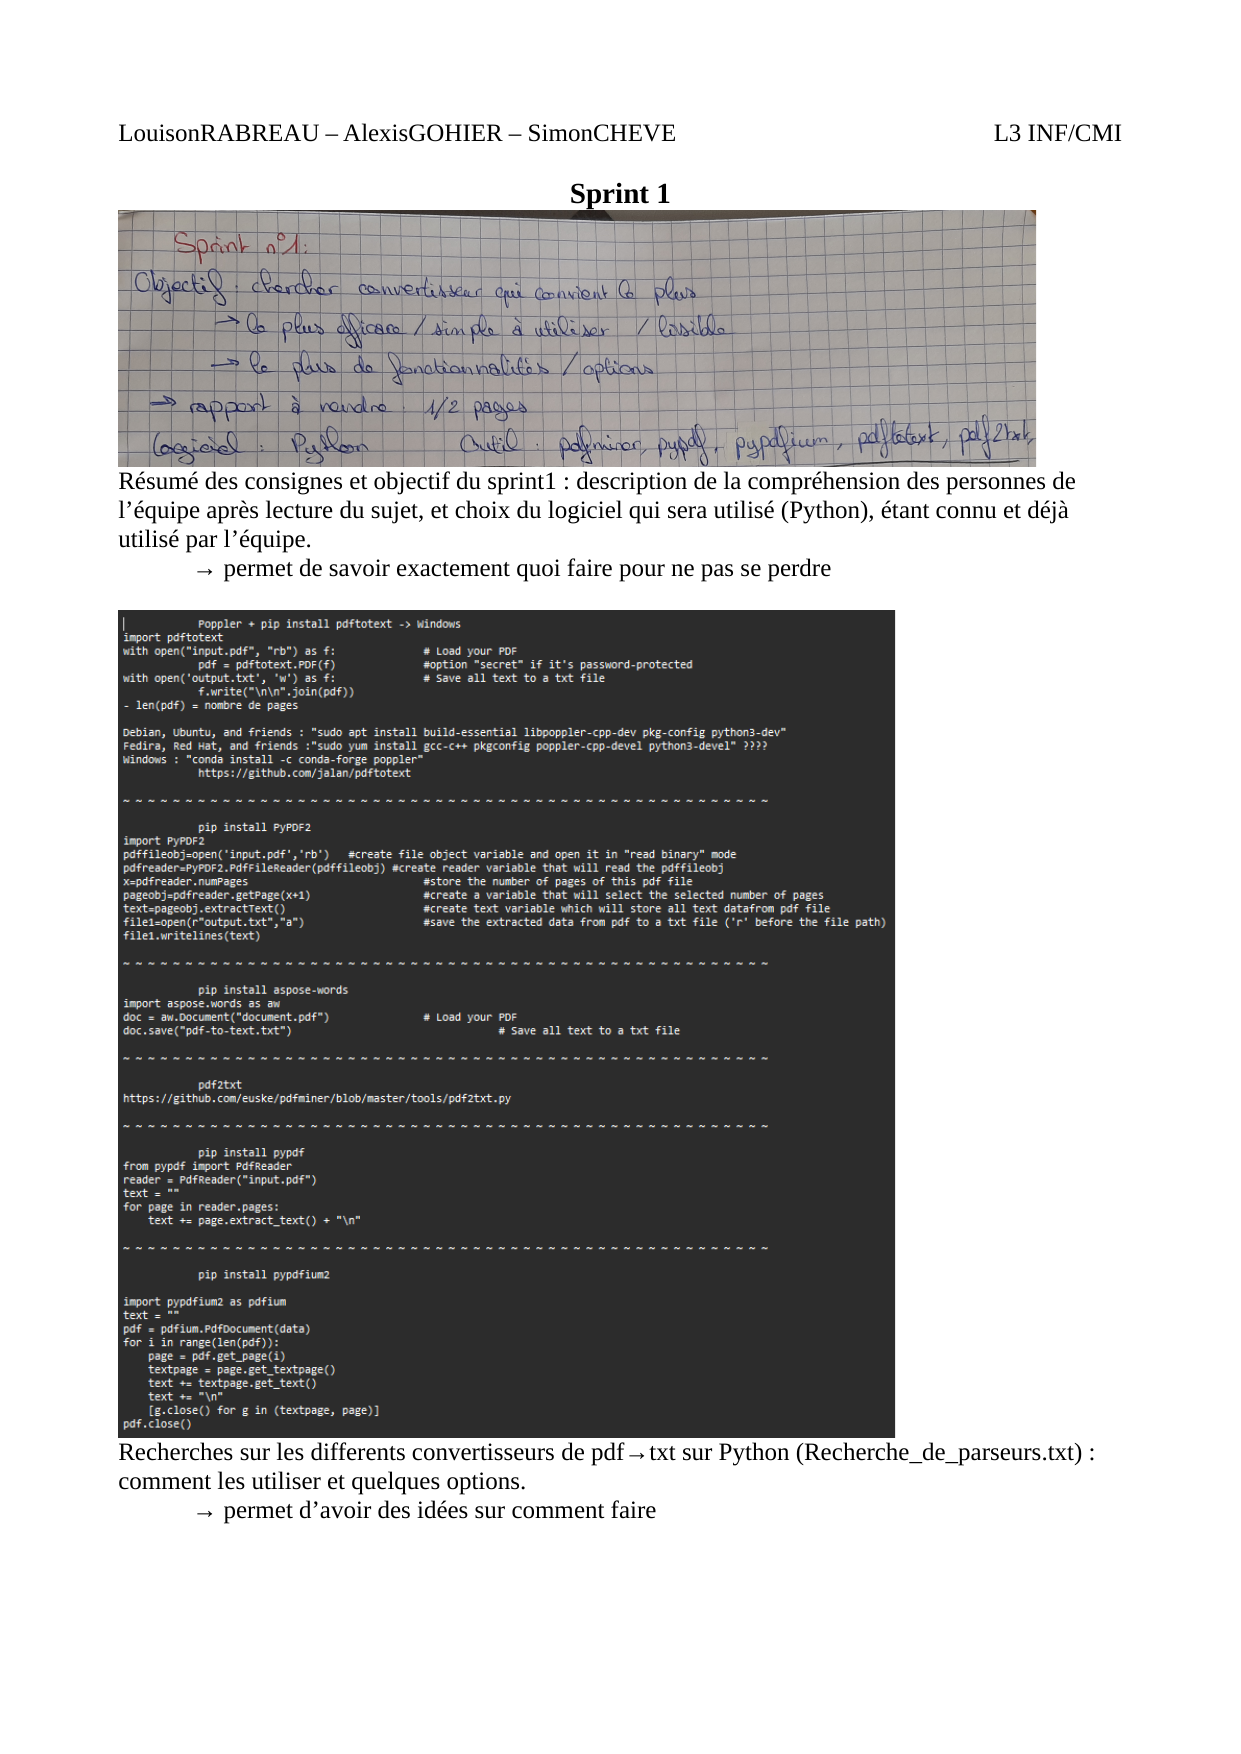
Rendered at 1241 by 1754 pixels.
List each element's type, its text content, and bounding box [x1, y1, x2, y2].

text Recherches sur les differents convertisseurs de pdf→txt sur Python (Recherche_de_parseurs.txt) : comment les utiliser et quelques options. [118, 1437, 1122, 1495]
text → permet de savoir exactement quoi faire pour ne pas se perdre [118, 553, 1122, 581]
text → permet d’avoir des idées sur comment faire [118, 1495, 1122, 1523]
text Sprint 1 [118, 176, 1122, 210]
text Résumé des consignes et objectif du sprint1 : description de la compréhension des personnes de l’équipe après lecture du sujet, et choix du logiciel qui sera utilisé (Python), étant connu et déjà utilisé par l’équipe. [118, 466, 1122, 553]
picture [118, 610, 896, 1438]
picture [118, 210, 1037, 245]
